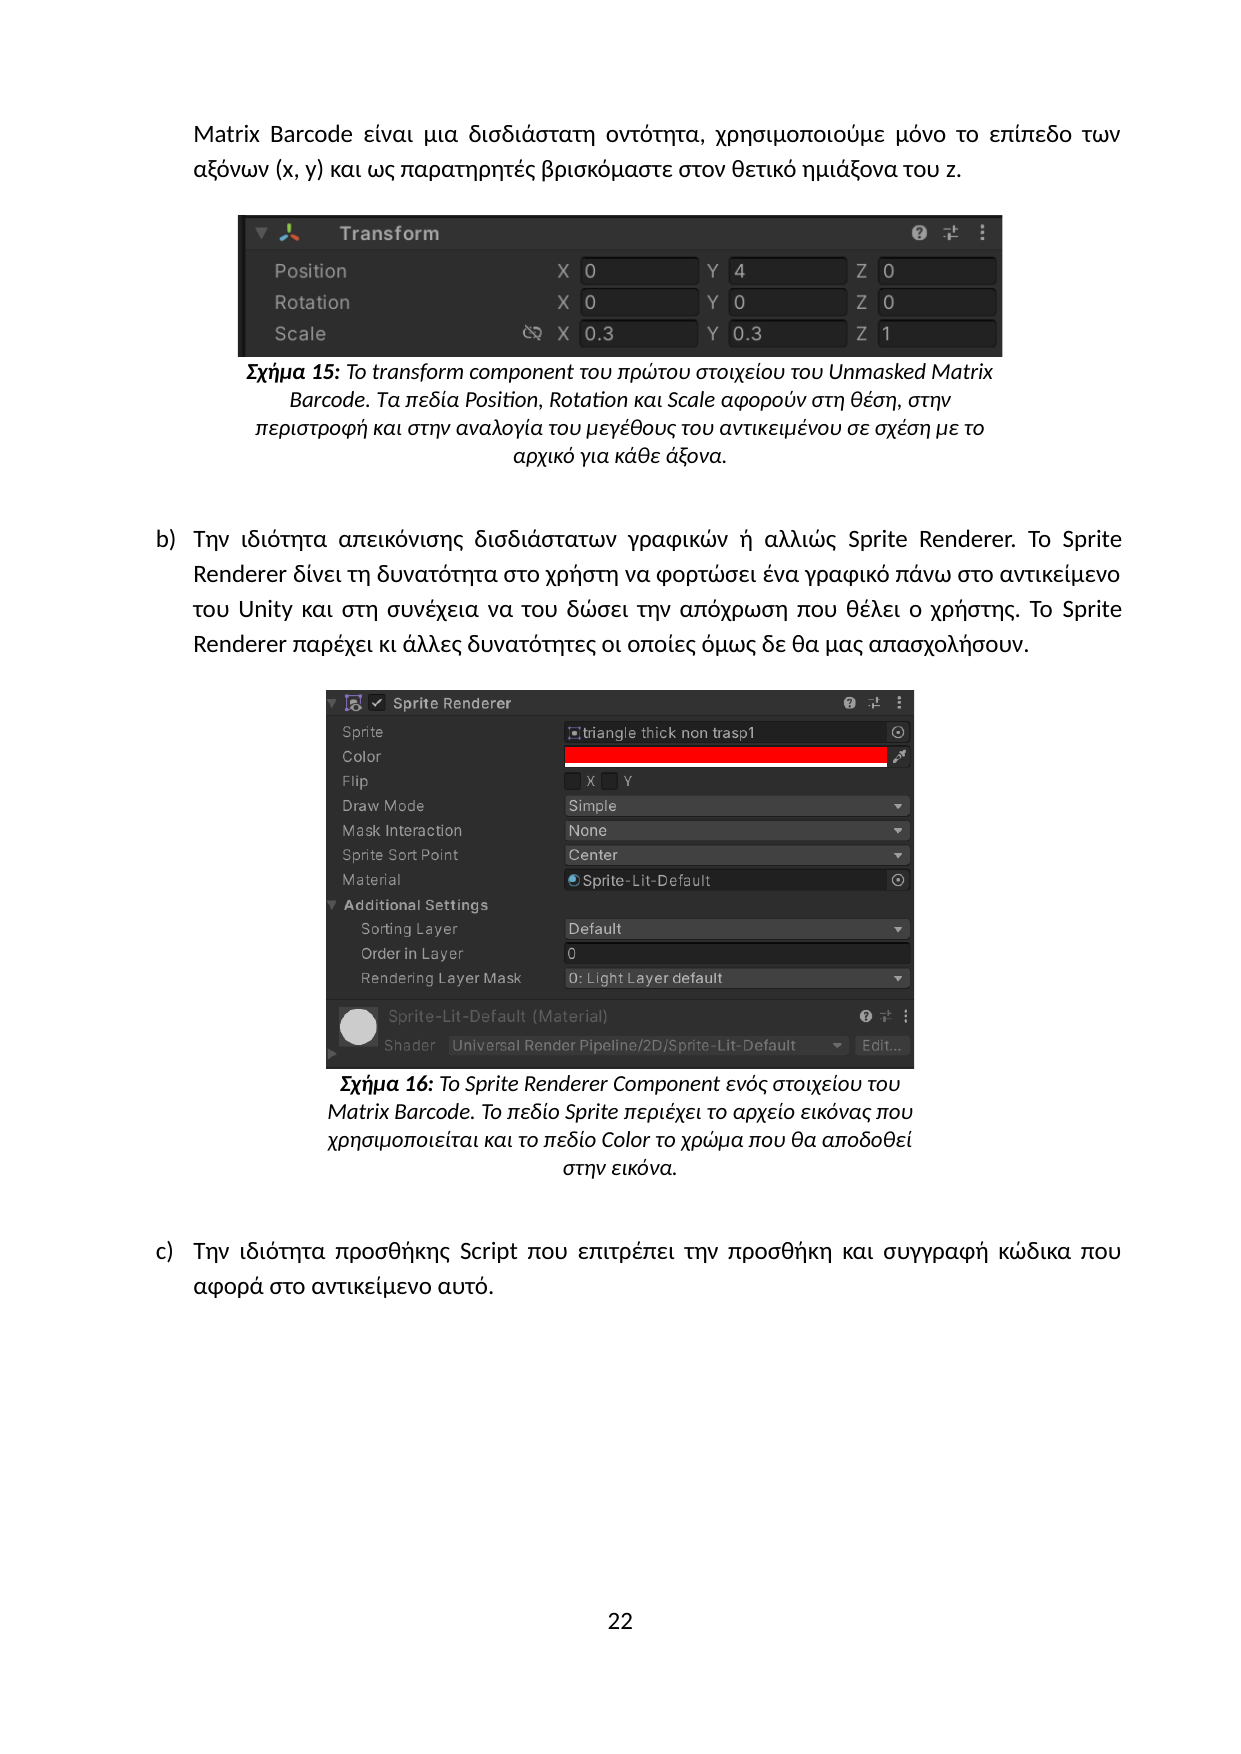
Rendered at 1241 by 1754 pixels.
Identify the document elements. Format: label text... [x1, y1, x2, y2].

list Την ιδιότητα προσθήκης Script που επιτρέπει την προσθήκη και συγγραφή κώδικα που αφορά στο αντικείμενο αυτό. [156, 1235, 1122, 1301]
list Matrix Barcode είναι μια δισδιάστατη οντότητα, χρησιμοποιούμε μόνο το επίπεδο των αξόνων (x, y) και ως παρατηρητές βρισκόμαστε στον θετικό ημιάξονα του z. [156, 118, 1122, 184]
picture [237, 215, 1003, 357]
list Την ιδιότητα απεικόνισης δισδιάστατων γραφικών ή αλλιώς Sprite Renderer. Το Sprite Renderer δίνει τη δυνατότητα στο χρήστη να φορτώσει ένα γραφικό πάνω στο αντικείμενο του Unity και στη συνέχεια να του δώσει την απόχρωση που θέλει ο χρήστης. Το Sprite Renderer παρέχει κι άλλες δυνατότητες οι οποίες όμως δε θα μας απασχολήσουν. [156, 523, 1122, 658]
list Σχήμα 15: Το transform component του πρώτου στοιχείου του Unmasked Matrix Barcode. Τα πεδία Position, Rotation και Scale αφορούν στη θέση, στην περιστροφή και στην αναλογία του μεγέθους του αντικειμένου σε σχέση με το αρχικό για κάθε άξονα. [238, 357, 1002, 469]
picture [326, 690, 915, 1069]
list Σχήμα 16: Το Sprite Renderer Component ενός στοιχείου του Matrix Barcode. Το πεδίο Sprite περιέχει το αρχείο εικόνας που χρησιμοποιείται και το πεδίο Color το χρώμα που θα αποδοθεί στην εικόνα. [326, 1069, 914, 1181]
